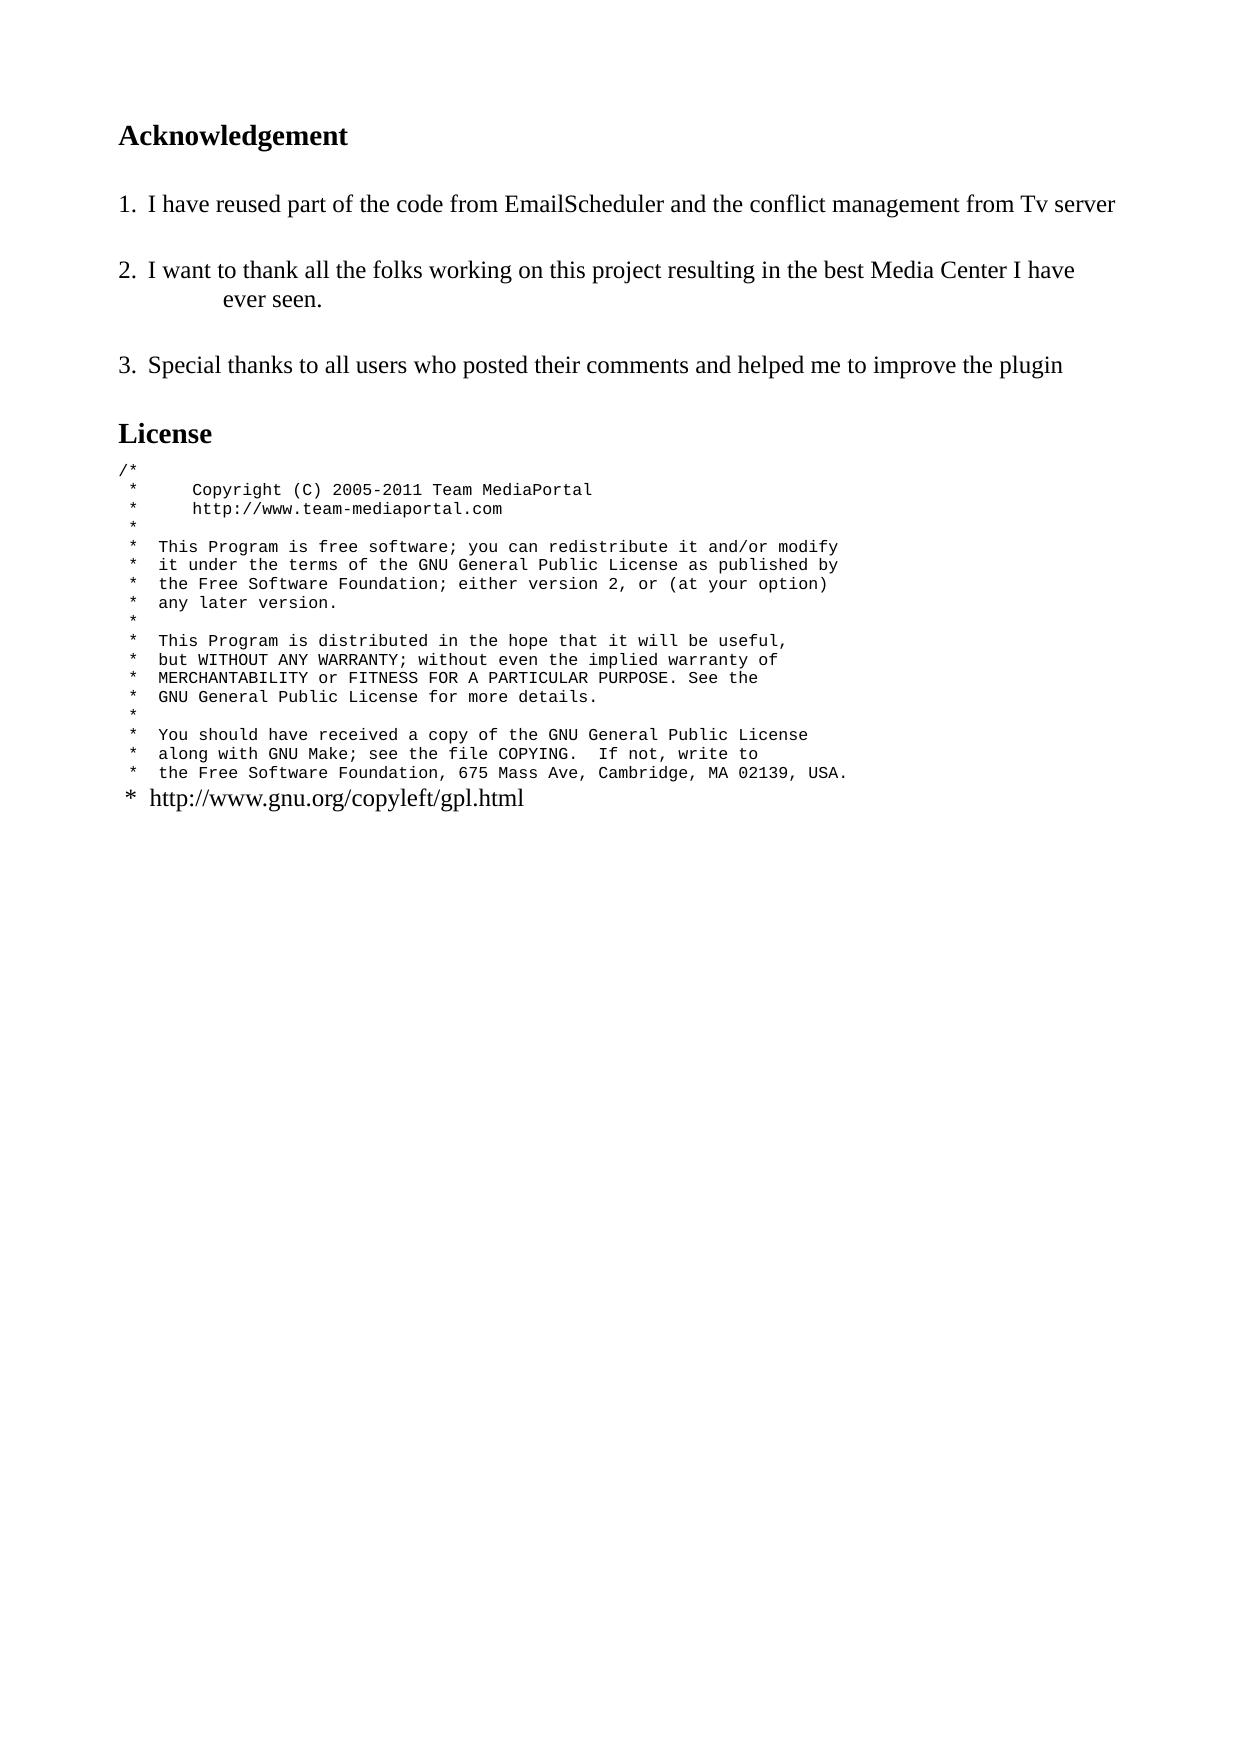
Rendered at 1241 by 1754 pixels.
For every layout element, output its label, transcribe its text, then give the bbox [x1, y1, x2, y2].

text * This Program is distributed in the hope that it will be useful, [118, 632, 1122, 651]
text Acknowledgement [118, 118, 1122, 152]
text * [118, 613, 1122, 632]
text /* [118, 463, 1122, 482]
text * MERCHANTABILITY or FITNESS FOR A PARTICULAR PURPOSE. See the [118, 670, 1122, 689]
text * GNU General Public License for more details. [118, 689, 1122, 708]
text * any later version. [118, 595, 1122, 613]
text * it under the terms of the GNU General Public License as published by [118, 557, 1122, 576]
text * You should have received a copy of the GNU General Public License [118, 727, 1122, 746]
text * [118, 519, 1122, 538]
text * the Free Software Foundation; either version 2, or (at your option) [118, 576, 1122, 595]
text * This Program is free software; you can redistribute it and/or modify [118, 538, 1122, 557]
text * http://www.team-mediaportal.com [118, 500, 1122, 519]
text * [118, 708, 1122, 727]
text * Copyright (C) 2005-2011 Team MediaPortal [118, 482, 1122, 500]
text * http://www.gnu.org/copyleft/gpl.html [118, 783, 1122, 812]
text * along with GNU Make; see the file COPYING. If not, write to [118, 746, 1122, 764]
text License [118, 417, 1122, 450]
list I want to thank all the folks working on this project resulting in the best Media Center I have ever seen. [118, 255, 1122, 313]
text * but WITHOUT ANY WARRANTY; without even the implied warranty of [118, 651, 1122, 670]
list I have reused part of the code from EmailScheduler and the conflict management from Tv server [118, 189, 1122, 218]
list Special thanks to all users who posted their comments and helped me to improve the plugin [118, 350, 1122, 379]
text * the Free Software Foundation, 675 Mass Ave, Cambridge, MA 02139, USA. [118, 764, 1122, 783]
